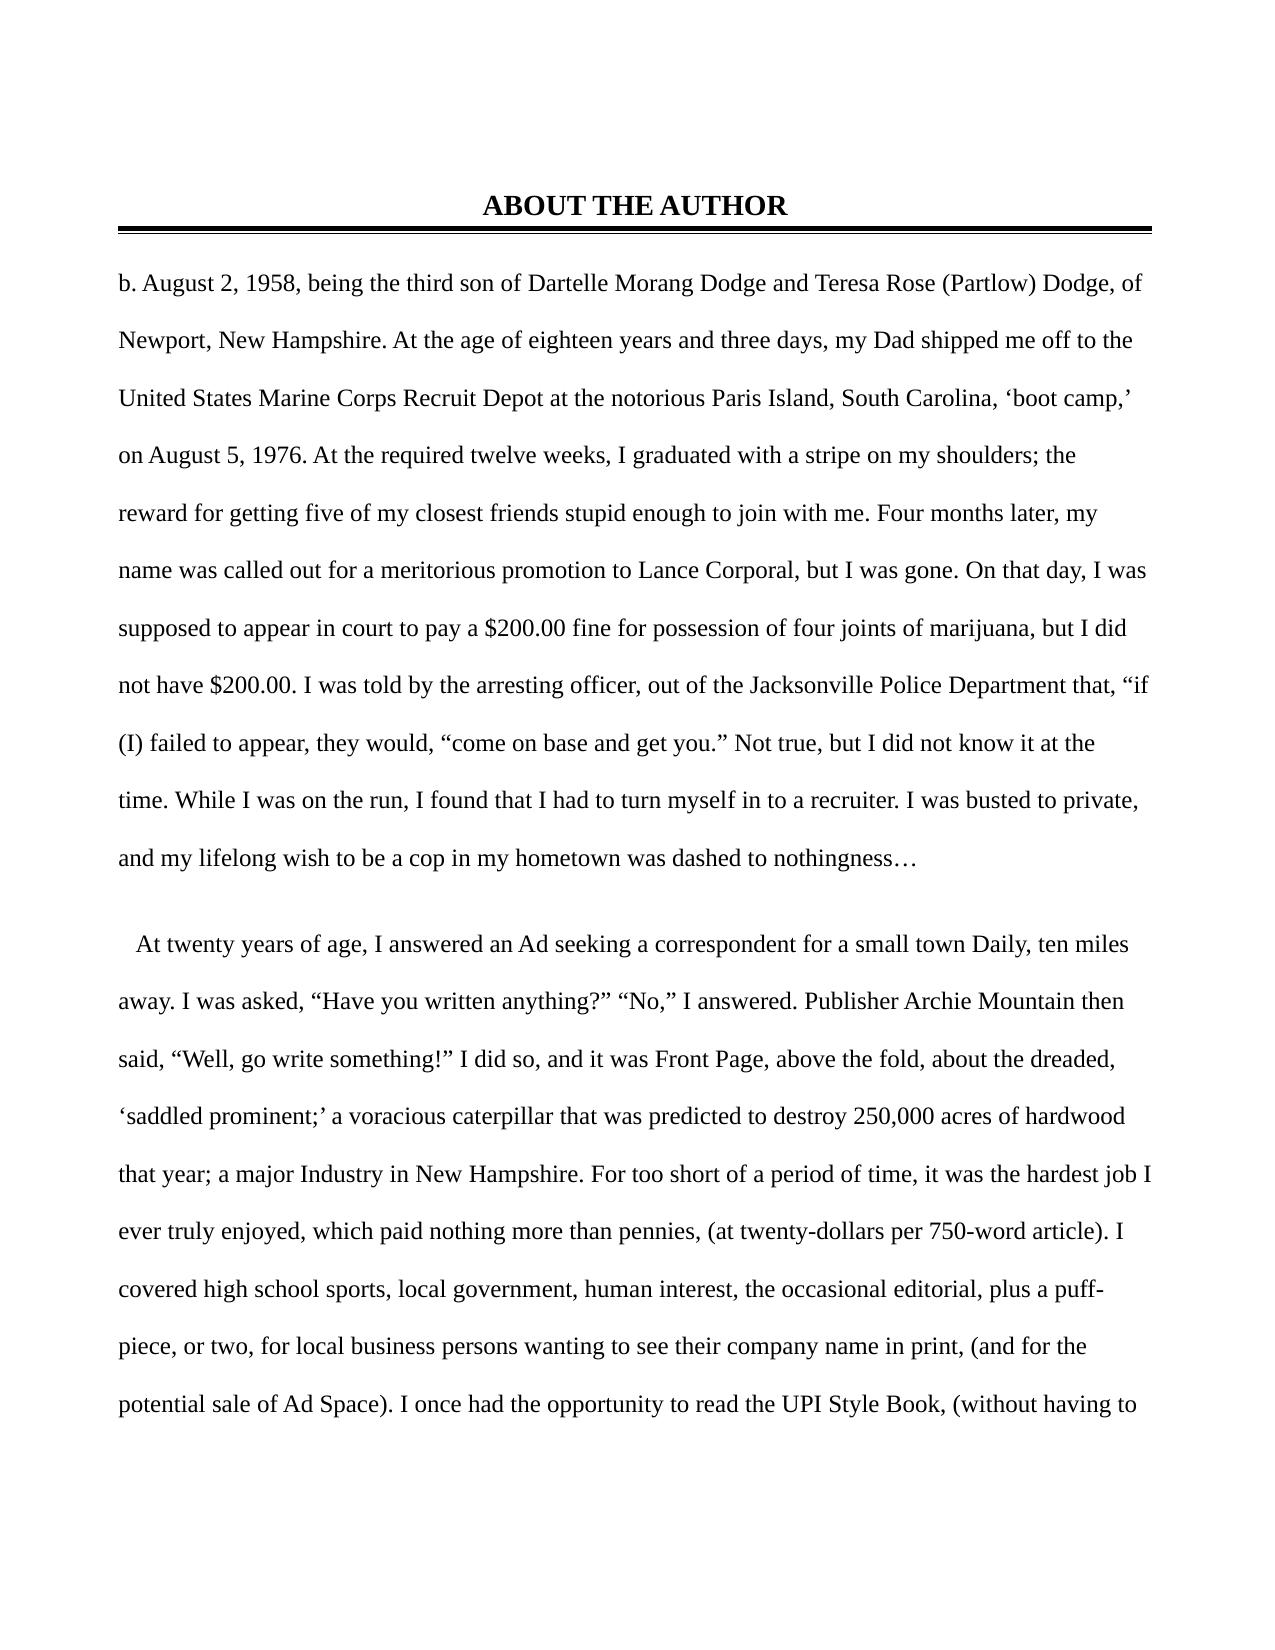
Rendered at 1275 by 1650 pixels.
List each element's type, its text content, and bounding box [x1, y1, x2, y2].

text b. August 2, 1958, being the third son of Dartelle Morang Dodge and Teresa Rose (Partlow) Dodge, of [118, 268, 1152, 296]
text time. While I was on the run, I found that I had to turn myself in to a recruiter. I was busted to private, [118, 785, 1152, 814]
text and my lifelong wish to be a cop in my hometown was dashed to nothingness… [118, 843, 1152, 871]
text ‘saddled prominent;’ a voracious caterpillar that was predicted to destroy 250,000 acres of hardwood [118, 1101, 1152, 1130]
text supposed to appear in court to pay a $200.00 fine for possession of four joints of marijuana, but I did [118, 613, 1152, 641]
text ever truly enjoyed, which paid nothing more than pennies, (at twenty-dollars per 750-word article). I [118, 1216, 1152, 1245]
text United States Marine Corps Recruit Depot at the notorious Paris Island, South Carolina, ‘boot camp,’ [118, 383, 1152, 411]
text piece, or two, for local business persons wanting to see their company name in print, (and for the [118, 1331, 1152, 1360]
text reward for getting five of my closest friends stupid enough to join with me. Four months later, my [118, 498, 1152, 526]
text ABOUT THE AUTHOR [118, 188, 1152, 226]
text not have $200.00. I was told by the arresting officer, out of the Jacksonville Police Department that, “if [118, 670, 1152, 699]
text name was called out for a meritorious promotion to Lance Corporal, but I was gone. On that day, I was [118, 555, 1152, 584]
text that year; a major Industry in New Hampshire. For too short of a period of time, it was the hardest job I [118, 1159, 1152, 1188]
text said, “Well, go write something!” I did so, and it was Front Page, above the fold, about the dreaded, [118, 1044, 1152, 1073]
text At twenty years of age, I answered an Ad seeking a correspondent for a small town Daily, ten miles [118, 929, 1152, 958]
text potential sale of Ad Space). I once had the opportunity to read the UPI Style Book, (without having to [118, 1389, 1152, 1418]
text covered high school sports, local government, human interest, the occasional editorial, plus a puff- [118, 1274, 1152, 1303]
text Newport, New Hampshire. At the age of eighteen years and three days, my Dad shipped me off to the [118, 325, 1152, 354]
text (I) failed to appear, they would, “come on base and get you.” Not true, but I did not know it at the [118, 728, 1152, 756]
text on August 5, 1976. At the required twelve weeks, I graduated with a stripe on my shoulders; the [118, 440, 1152, 469]
text away. I was asked, “Have you written anything?” “No,” I answered. Publisher Archie Mountain then [118, 986, 1152, 1015]
